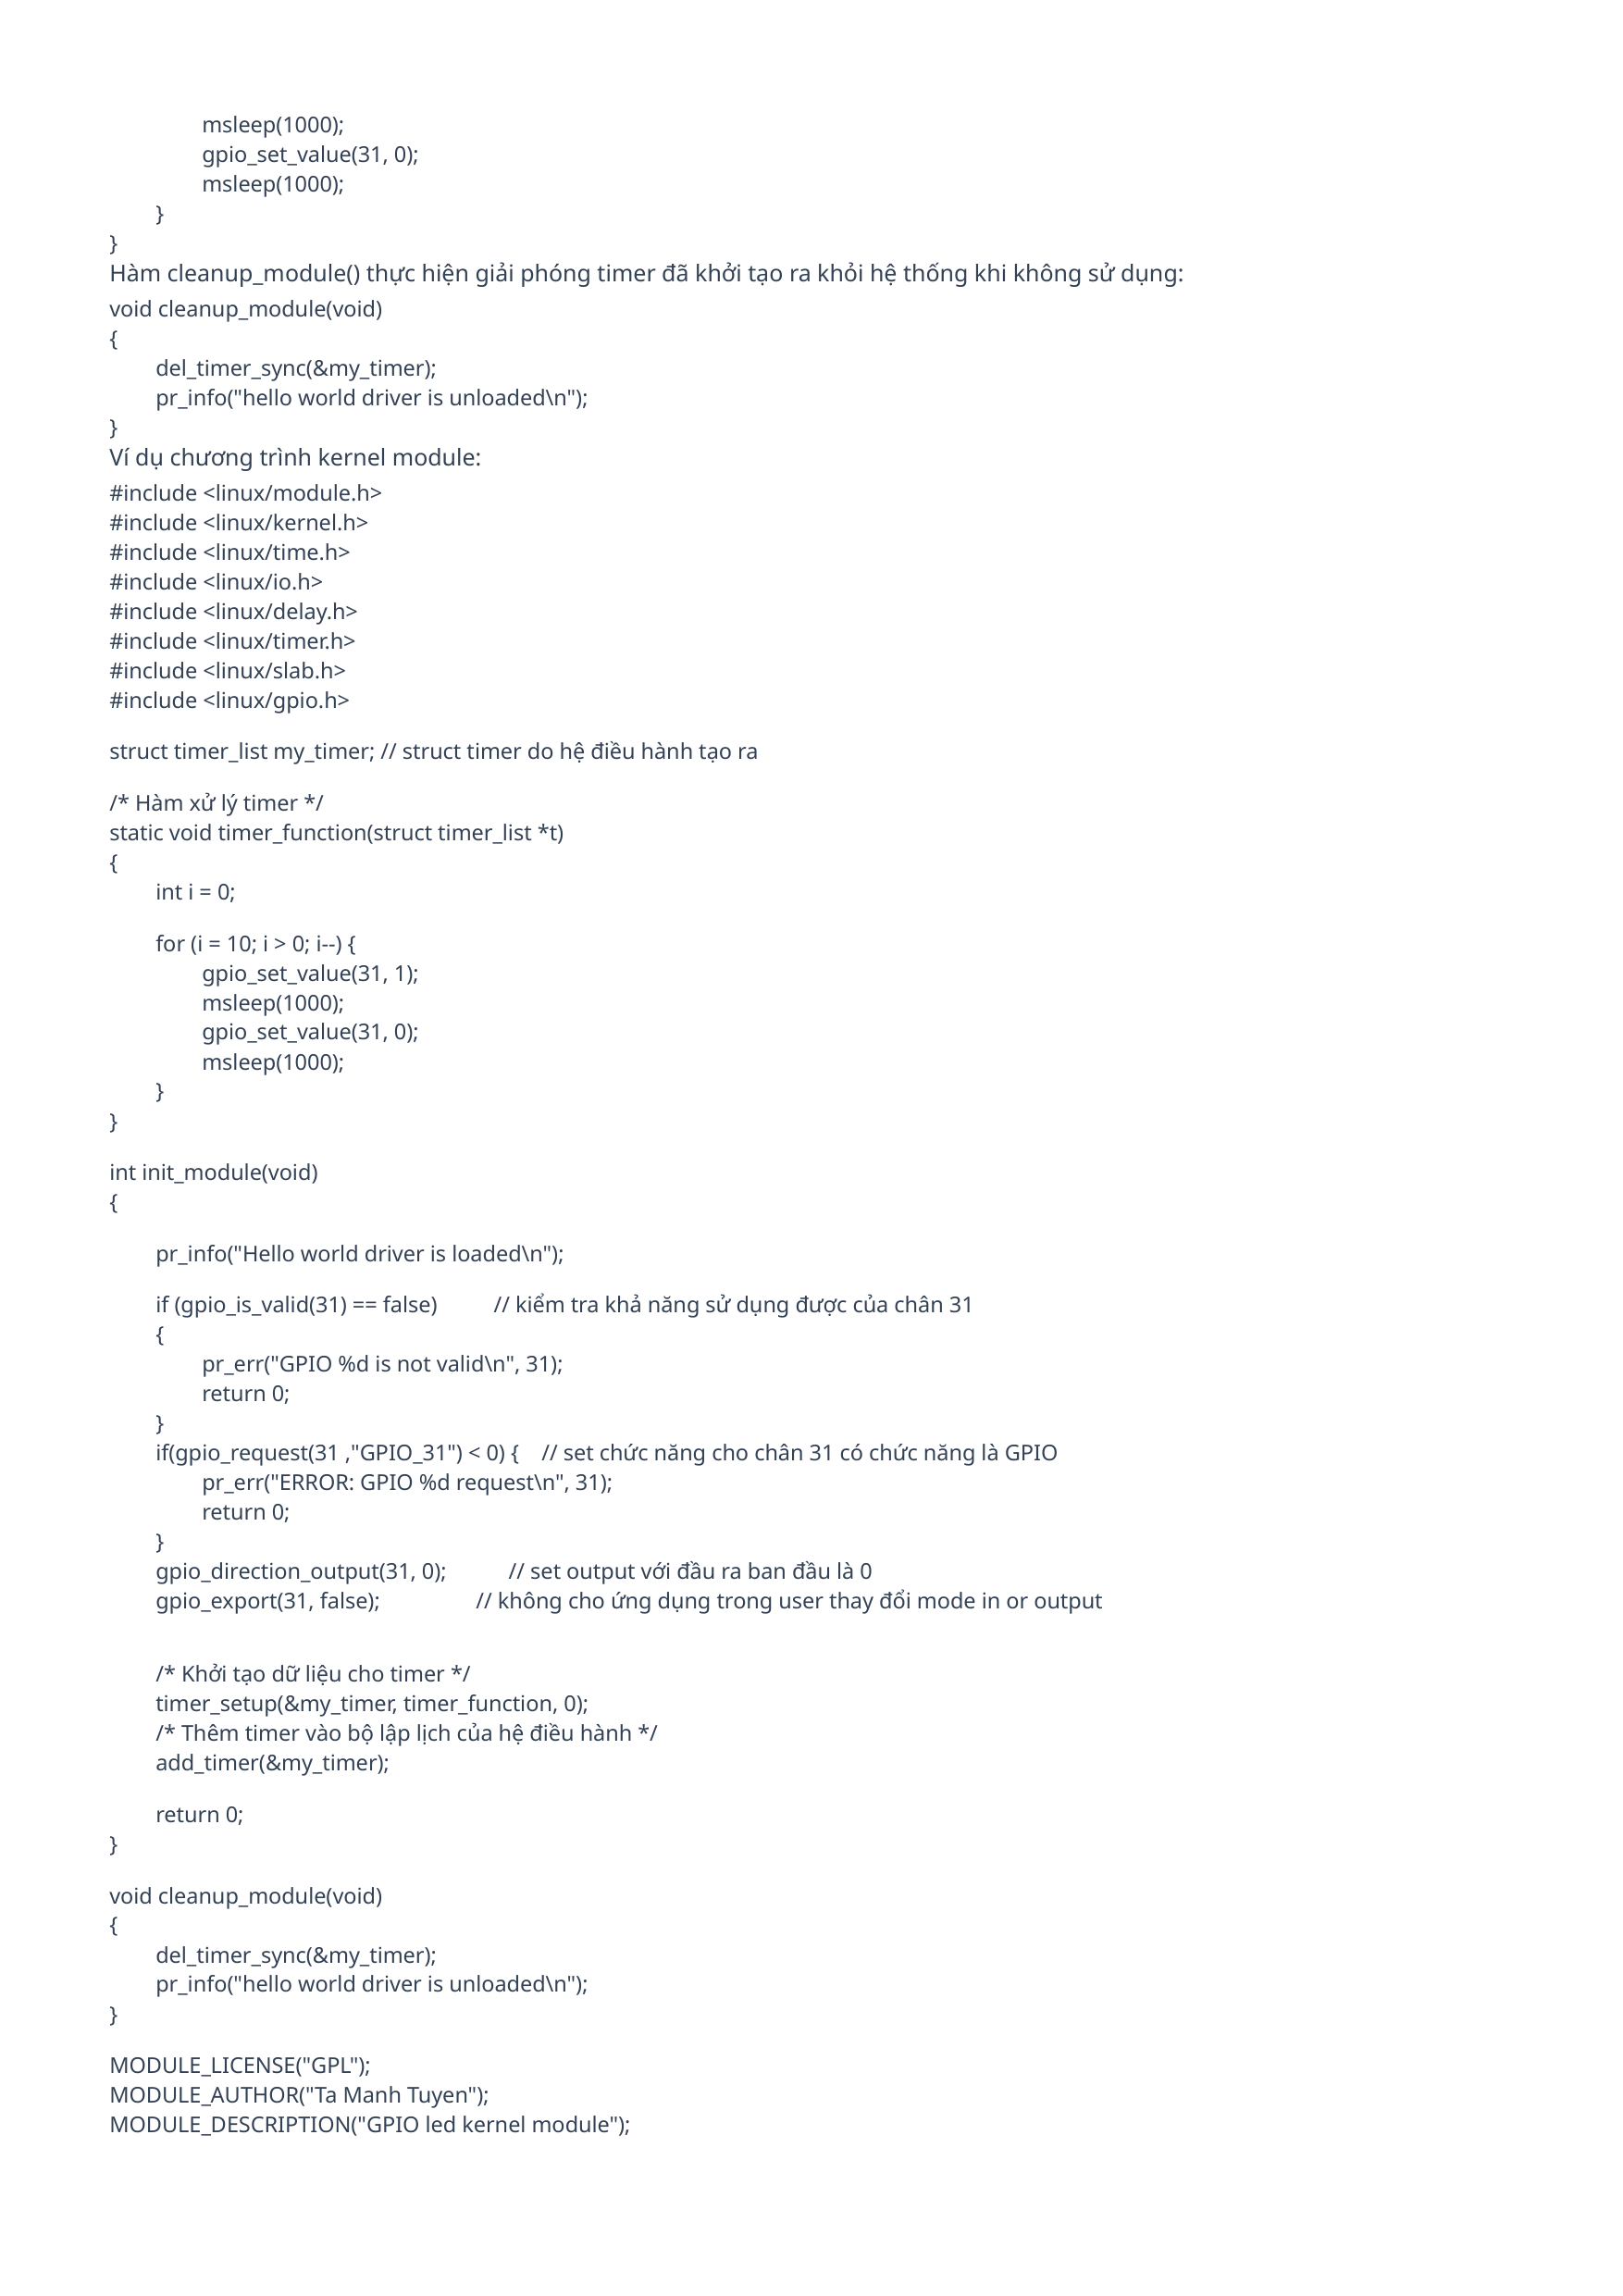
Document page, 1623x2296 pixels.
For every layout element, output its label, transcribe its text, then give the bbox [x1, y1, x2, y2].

text #include <linux/io.h> [109, 566, 1514, 596]
text pr_err("ERROR: GPIO %d request\n", 31); [109, 1468, 1514, 1496]
text void cleanup_module(void) [109, 1880, 1514, 1910]
text timer_setup(&my_timer, timer_function, 0); [109, 1689, 1514, 1719]
text pr_info("hello world driver is unloaded\n"); [109, 1969, 1514, 1999]
text if (gpio_is_valid(31) == false) // kiểm tra khả năng sử dụng được của chân 31 [109, 1290, 1514, 1320]
text MODULE_LICENSE("GPL"); [109, 2050, 1514, 2079]
text MODULE_DESCRIPTION("GPIO led kernel module"); [109, 2109, 1514, 2139]
text struct timer_list my_timer; // struct timer do hệ điều hành tạo ra [109, 737, 1514, 766]
text gpio_set_value(31, 0); [109, 139, 1514, 168]
text } [109, 1076, 1514, 1106]
text add_timer(&my_timer); [109, 1748, 1514, 1778]
text { [109, 323, 1514, 353]
text return 0; [109, 1799, 1514, 1829]
text #include <linux/time.h> [109, 537, 1514, 566]
text msleep(1000); [109, 168, 1514, 198]
text /* Thêm timer vào bộ lập lịch của hệ điều hành */ [109, 1719, 1514, 1748]
text gpio_direction_output(31, 0); // set output với đầu ra ban đầu là 0 [109, 1556, 1514, 1585]
text } [109, 1526, 1514, 1556]
text del_timer_sync(&my_timer); [109, 1940, 1514, 1969]
text /* Hàm xử lý timer */ [109, 788, 1514, 817]
text } [109, 1106, 1514, 1136]
text /* Khởi tạo dữ liệu cho timer */ [109, 1659, 1514, 1689]
text void cleanup_module(void) [109, 293, 1514, 323]
text { [109, 847, 1514, 876]
text } [109, 1409, 1514, 1437]
text int init_module(void) [109, 1157, 1514, 1186]
text } [109, 1999, 1514, 2029]
text gpio_set_value(31, 1); [109, 958, 1514, 987]
text } [109, 198, 1514, 228]
text msleep(1000); [109, 109, 1514, 139]
text pr_info("hello world driver is unloaded\n"); [109, 382, 1514, 412]
text { [109, 1910, 1514, 1940]
text del_timer_sync(&my_timer); [109, 353, 1514, 382]
text #include <linux/slab.h> [109, 655, 1514, 685]
text #include <linux/delay.h> [109, 596, 1514, 626]
text #include <linux/kernel.h> [109, 507, 1514, 537]
text MODULE_AUTHOR("Ta Manh Tuyen"); [109, 2079, 1514, 2109]
text gpio_set_value(31, 0); [109, 1017, 1514, 1047]
text { [109, 1186, 1514, 1216]
text } [109, 412, 1514, 441]
text return 0; [109, 1496, 1514, 1526]
text Ví dụ chương trình kernel module: [109, 441, 1514, 473]
text msleep(1000); [109, 987, 1514, 1017]
text int i = 0; [109, 876, 1514, 906]
text static void timer_function(struct timer_list *t) [109, 817, 1514, 847]
text { [109, 1320, 1514, 1349]
text for (i = 10; i > 0; i--) { [109, 928, 1514, 958]
text pr_info("Hello world driver is loaded\n"); [109, 1238, 1514, 1268]
text msleep(1000); [109, 1047, 1514, 1076]
text #include <linux/module.h> [109, 478, 1514, 507]
text #include <linux/timer.h> [109, 626, 1514, 655]
text } [109, 1829, 1514, 1858]
text } [109, 228, 1514, 257]
text #include <linux/gpio.h> [109, 685, 1514, 714]
text gpio_export(31, false); // không cho ứng dụng trong user thay đổi mode in or output [109, 1585, 1514, 1615]
text return 0; [109, 1378, 1514, 1409]
text if(gpio_request(31 ,"GPIO_31") < 0) { // set chức năng cho chân 31 có chức năng là GPIO [109, 1437, 1514, 1468]
text Hàm cleanup_module() thực hiện giải phóng timer đã khởi tạo ra khỏi hệ thống khi không sử dụng: [109, 257, 1514, 289]
text pr_err("GPIO %d is not valid\n", 31); [109, 1349, 1514, 1378]
